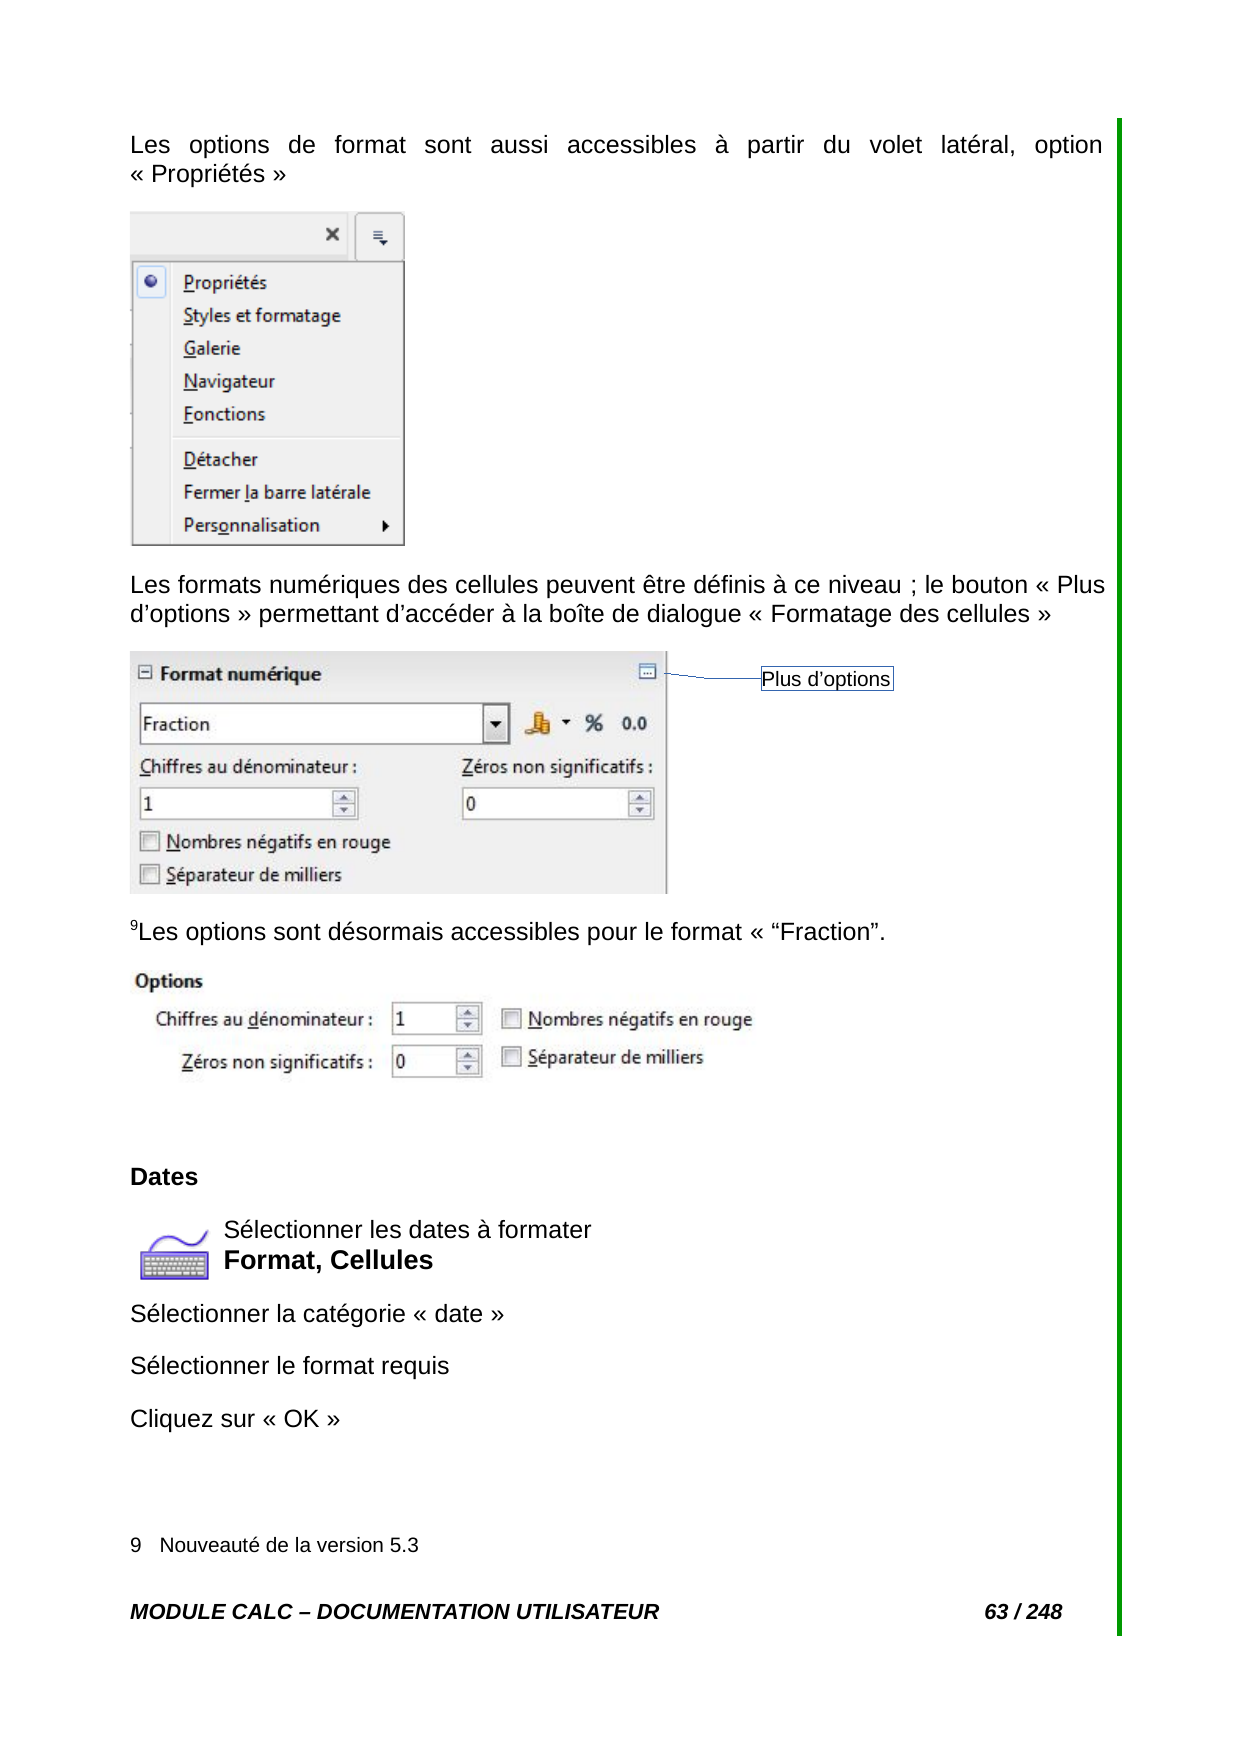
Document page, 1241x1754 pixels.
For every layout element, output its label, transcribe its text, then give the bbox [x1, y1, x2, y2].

text Les formats numériques des cellules peuvent être définis à ce niveau ; le bouton « Plus d’options » permettant d’accéder à la boîte de dialogue « Formatage des cellules » [130, 570, 1105, 628]
picture [129, 651, 669, 894]
text Nouveauté de la version 5.3 [130, 1533, 1105, 1557]
text Sélectionner les dates à formater [130, 1215, 1105, 1244]
text Sélectionner le format requis [130, 1351, 1105, 1380]
text Sélectionner la catégorie « date » [130, 1298, 1105, 1327]
text Les options de format sont aussi accessibles à partir du volet latéral, option « Propriétés » [130, 130, 1105, 188]
picture [129, 970, 760, 1086]
text Les options sont désormais accessibles pour le format « “Fraction”. [130, 917, 1105, 946]
text Cliquez sur « OK » [130, 1404, 1105, 1433]
picture [136, 1219, 212, 1294]
text Format, Cellules [212, 1244, 1105, 1275]
text Dates [130, 1162, 1105, 1191]
picture [129, 211, 405, 546]
